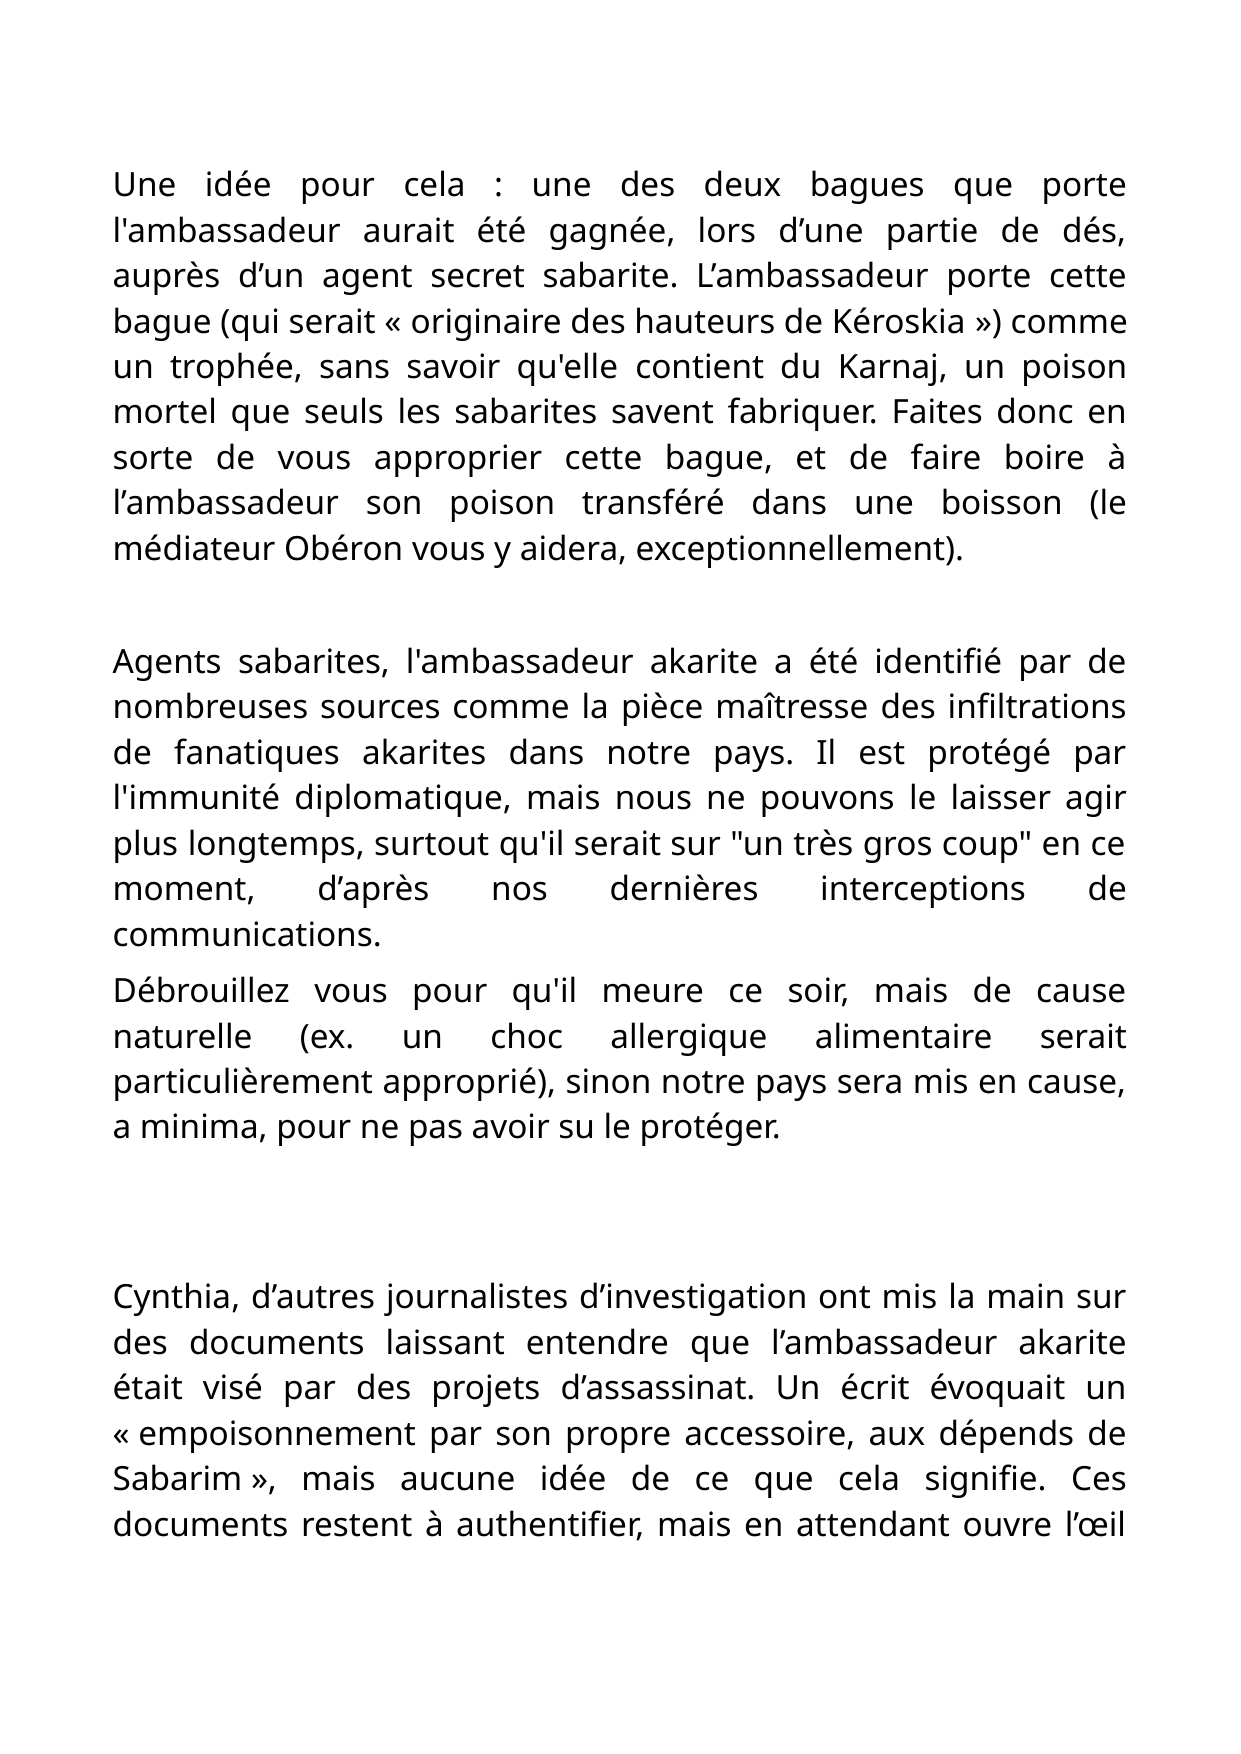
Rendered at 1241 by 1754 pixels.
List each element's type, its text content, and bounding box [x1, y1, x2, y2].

text Débrouillez vous pour qu'il meure ce soir, mais de cause naturelle (ex. un choc allergique alimentaire serait particulièrement approprié), sinon notre pays sera mis en cause, a minima, pour ne pas avoir su le protéger. [112, 967, 1128, 1149]
text Cynthia, d’autres journalistes d’investigation ont mis la main sur des documents laissant entendre que l’ambassadeur akarite était visé par des projets d’assassinat. Un écrit évoquait un « empoisonnement par son propre accessoire, aux dépends de Sabarim », mais aucune idée de ce que cela signifie. Ces documents restent à authentifier, mais en attendant ouvre l’œil [112, 1273, 1128, 1546]
text Une idée pour cela : une des deux bagues que porte l'ambassadeur aurait été gagnée, lors d’une partie de dés, auprès d’un agent secret sabarite. L’ambassadeur porte cette bague (qui serait « originaire des hauteurs de Kéroskia ») comme un trophée, sans savoir qu'elle contient du Karnaj, un poison mortel que seuls les sabarites savent fabriquer. Faites donc en sorte de vous approprier cette bague, et de faire boire à l’ambassadeur son poison transféré dans une boisson (le médiateur Obéron vous y aidera, exceptionnellement). [112, 161, 1128, 570]
text Agents sabarites, l'ambassadeur akarite a été identifié par de nombreuses sources comme la pièce maîtresse des infiltrations de fanatiques akarites dans notre pays. Il est protégé par l'immunité diplomatique, mais nous ne pouvons le laisser agir plus longtemps, surtout qu'il serait sur "un très gros coup" en ce moment, d’après nos dernières interceptions de communications. [112, 638, 1128, 956]
